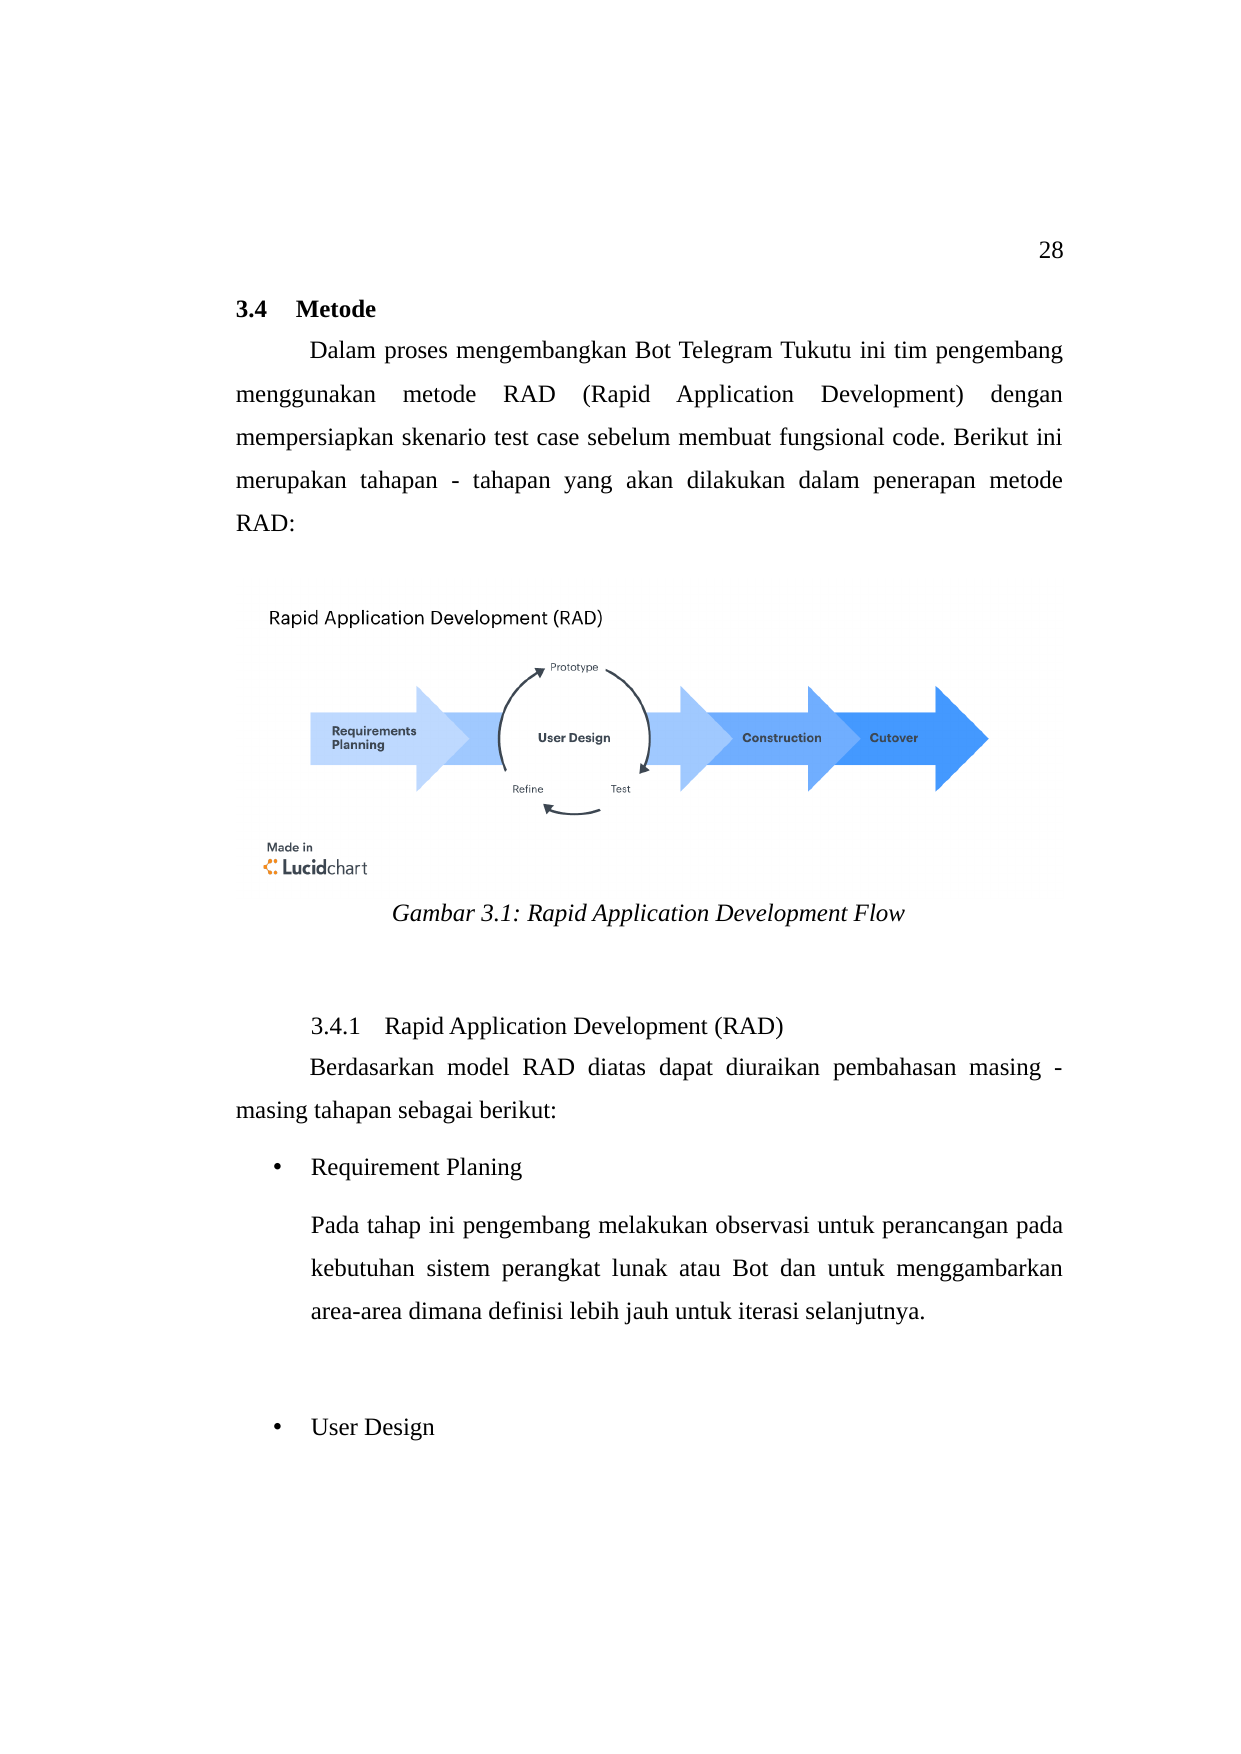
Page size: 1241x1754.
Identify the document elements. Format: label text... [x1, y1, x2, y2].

list Requirement Planing [273, 1152, 1063, 1181]
text Dalam proses mengembangkan Bot Telegram Tukutu ini tim pengembang menggunakan metode RAD (Rapid Application Development) dengan mempersiapkan skenario test case sebelum membuat fungsional code. Berikut ini merupakan tahapan - tahapan yang akan dilakukan dalam penerapan metode RAD: [236, 336, 1063, 537]
subtitle Metode [236, 294, 1063, 323]
text Berdasarkan model RAD diatas dapat diuraikan pembahasan masing - masing tahapan sebagai berikut: [236, 1052, 1063, 1123]
text Gambar 3.1: Rapid Application Development Flow [236, 899, 1063, 927]
subtitle Rapid Application Development (RAD) [311, 1011, 1063, 1040]
list Pada tahap ini pengembang melakukan observasi untuk perancangan pada kebutuhan sistem perangkat lunak atau Bot dan untuk menggambarkan area-area dimana definisi lebih jauh untuk iterasi selanjutnya. [273, 1210, 1063, 1325]
picture [235, 578, 1064, 899]
list User Design [273, 1412, 1063, 1441]
